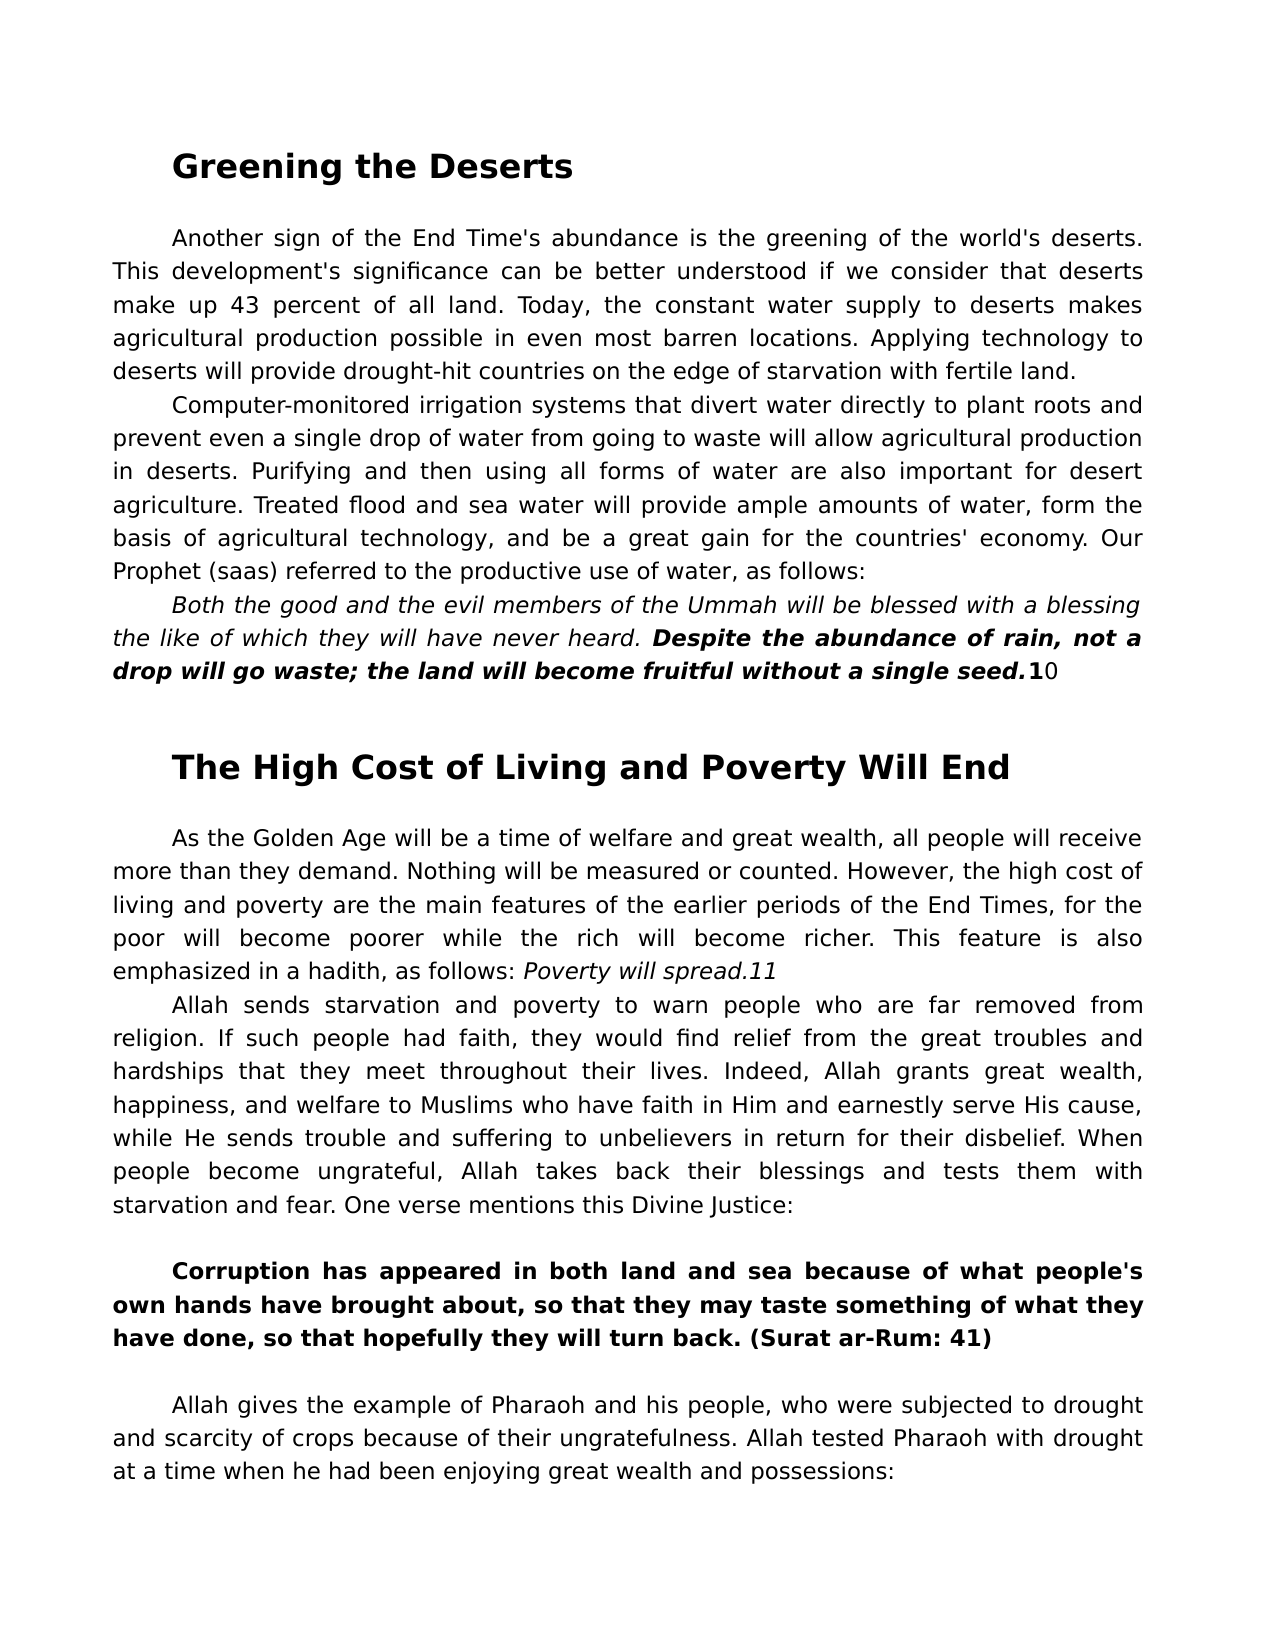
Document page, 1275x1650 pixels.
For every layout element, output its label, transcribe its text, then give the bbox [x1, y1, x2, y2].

text Allah gives the example of Pharaoh and his people, who were subjected to drought and scarcity of crops because of their ungratefulness. Allah tested Pharaoh with drought at a time when he had been enjoying great wealth and possessions: [112, 1386, 1145, 1486]
text Greening the Deserts [112, 148, 1145, 186]
text Computer-monitored irrigation systems that divert water directly to plant roots and prevent even a single drop of water from going to waste will allow agricultural production in deserts. Purifying and then using all forms of water are also important for desert agriculture. Treated flood and sea water will provide ample amounts of water, form the basis of agricultural technology, and be a great gain for the countries' economy. Our Prophet (saas) referred to the productive use of water, as follows: [112, 386, 1145, 586]
text The High Cost of Living and Poverty Will End [112, 753, 1145, 786]
text Both the good and the evil members of the Ummah will be blessed with a blessing the like of which they will have never heard. Despite the abundance of rain, not a drop will go waste; the land will become fruitful without a single seed.10 [112, 586, 1145, 686]
text Corruption has appeared in both land and sea because of what people's own hands have brought about, so that they may taste something of what they have done, so that hopefully they will turn back. (Surat ar-Rum: 41) [112, 1253, 1145, 1353]
text As the Golden Age will be a time of welfare and great wealth, all people will receive more than they demand. Nothing will be measured or counted. However, the high cost of living and poverty are the main features of the earlier periods of the End Times, for the poor will become poorer while the rich will become richer. This feature is also emphasized in a hadith, as follows: Poverty will spread.11 [112, 820, 1145, 986]
text Allah sends starvation and poverty to warn people who are far removed from religion. If such people had faith, they would find relief from the great troubles and hardships that they meet throughout their lives. Indeed, Allah grants great wealth, happiness, and welfare to Muslims who have faith in Him and earnestly serve His cause, while He sends trouble and suffering to unbelievers in return for their disbelief. When people become ungrateful, Allah takes back their blessings and tests them with starvation and fear. One verse mentions this Divine Justice: [112, 986, 1145, 1220]
text Another sign of the End Time's abundance is the greening of the world's deserts. This development's significance can be better understood if we consider that deserts make up 43 percent of all land. Today, the constant water supply to deserts makes agricultural production possible in even most barren locations. Applying technology to deserts will provide drought-hit countries on the edge of starvation with fertile land. [112, 220, 1145, 386]
